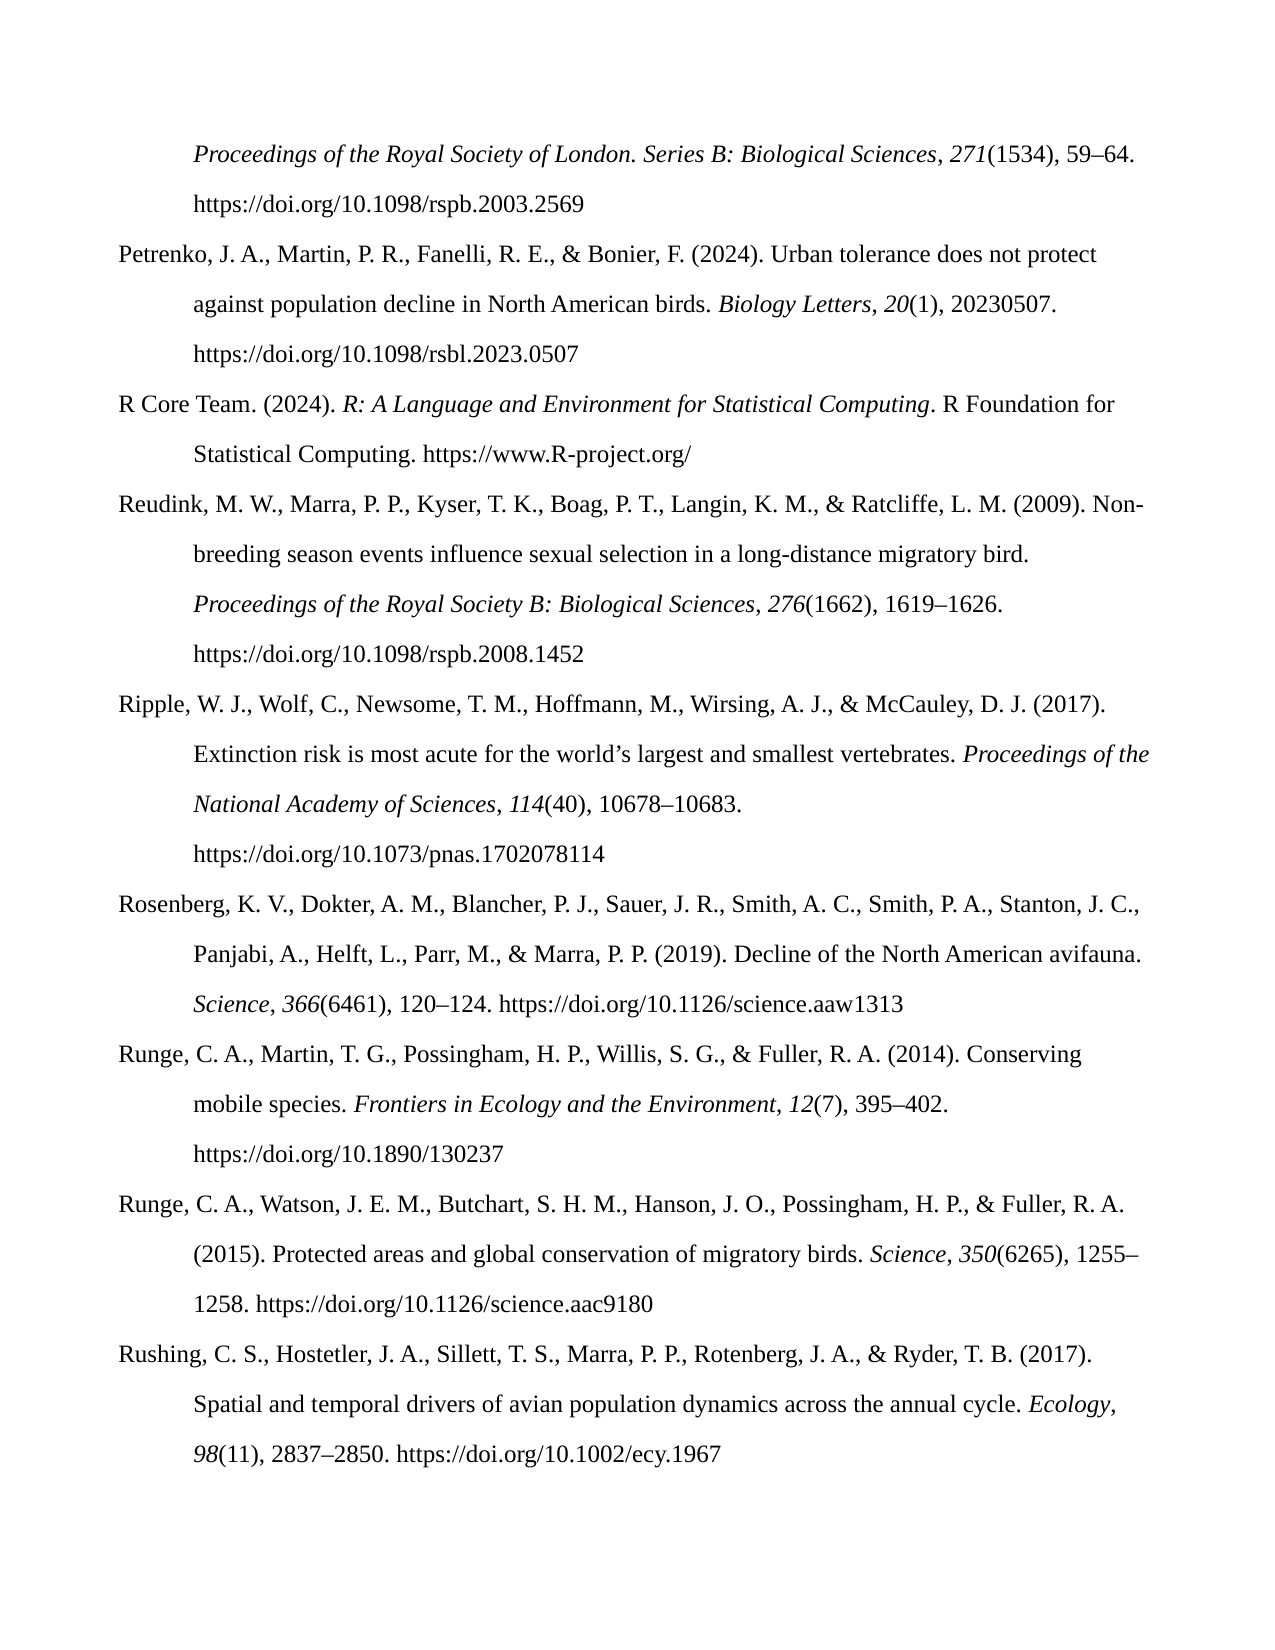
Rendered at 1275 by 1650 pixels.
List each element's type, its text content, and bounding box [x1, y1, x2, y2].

text Rosenberg, K. V., Dokter, A. M., Blancher, P. J., Sauer, J. R., Smith, A. C., Smith, P. A., Stanton, J. C., Panjabi, A., Helft, L., Parr, M., & Marra, P. P. (2019). Decline of the North American avifauna. Science, 366(6461), 120–124. https://doi.org/10.1126/science.aaw1313 [118, 868, 1157, 1018]
text Reudink, M. W., Marra, P. P., Kyser, T. K., Boag, P. T., Langin, K. M., & Ratcliffe, L. M. (2009). Non-breeding season events influence sexual selection in a long-distance migratory bird. Proceedings of the Royal Society B: Biological Sciences, 276(1662), 1619–1626. https://doi.org/10.1098/rspb.2008.1452 [118, 468, 1157, 668]
text Rushing, C. S., Hostetler, J. A., Sillett, T. S., Marra, P. P., Rotenberg, J. A., & Ryder, T. B. (2017). Spatial and temporal drivers of avian population dynamics across the annual cycle. Ecology, 98(11), 2837–2850. https://doi.org/10.1002/ecy.1967 [118, 1318, 1157, 1468]
text Proceedings of the Royal Society of London. Series B: Biological Sciences, 271(1534), 59–64. https://doi.org/10.1098/rspb.2003.2569 [118, 118, 1157, 218]
text Ripple, W. J., Wolf, C., Newsome, T. M., Hoffmann, M., Wirsing, A. J., & McCauley, D. J. (2017). Extinction risk is most acute for the world’s largest and smallest vertebrates. Proceedings of the National Academy of Sciences, 114(40), 10678–10683. https://doi.org/10.1073/pnas.1702078114 [118, 668, 1157, 868]
text Runge, C. A., Watson, J. E. M., Butchart, S. H. M., Hanson, J. O., Possingham, H. P., & Fuller, R. A. (2015). Protected areas and global conservation of migratory birds. Science, 350(6265), 1255–1258. https://doi.org/10.1126/science.aac9180 [118, 1168, 1157, 1318]
text R Core Team. (2024). R: A Language and Environment for Statistical Computing. R Foundation for Statistical Computing. https://www.R-project.org/ [118, 368, 1157, 468]
text Petrenko, J. A., Martin, P. R., Fanelli, R. E., & Bonier, F. (2024). Urban tolerance does not protect against population decline in North American birds. Biology Letters, 20(1), 20230507. https://doi.org/10.1098/rsbl.2023.0507 [118, 218, 1157, 368]
text Runge, C. A., Martin, T. G., Possingham, H. P., Willis, S. G., & Fuller, R. A. (2014). Conserving mobile species. Frontiers in Ecology and the Environment, 12(7), 395–402. https://doi.org/10.1890/130237 [118, 1018, 1157, 1168]
